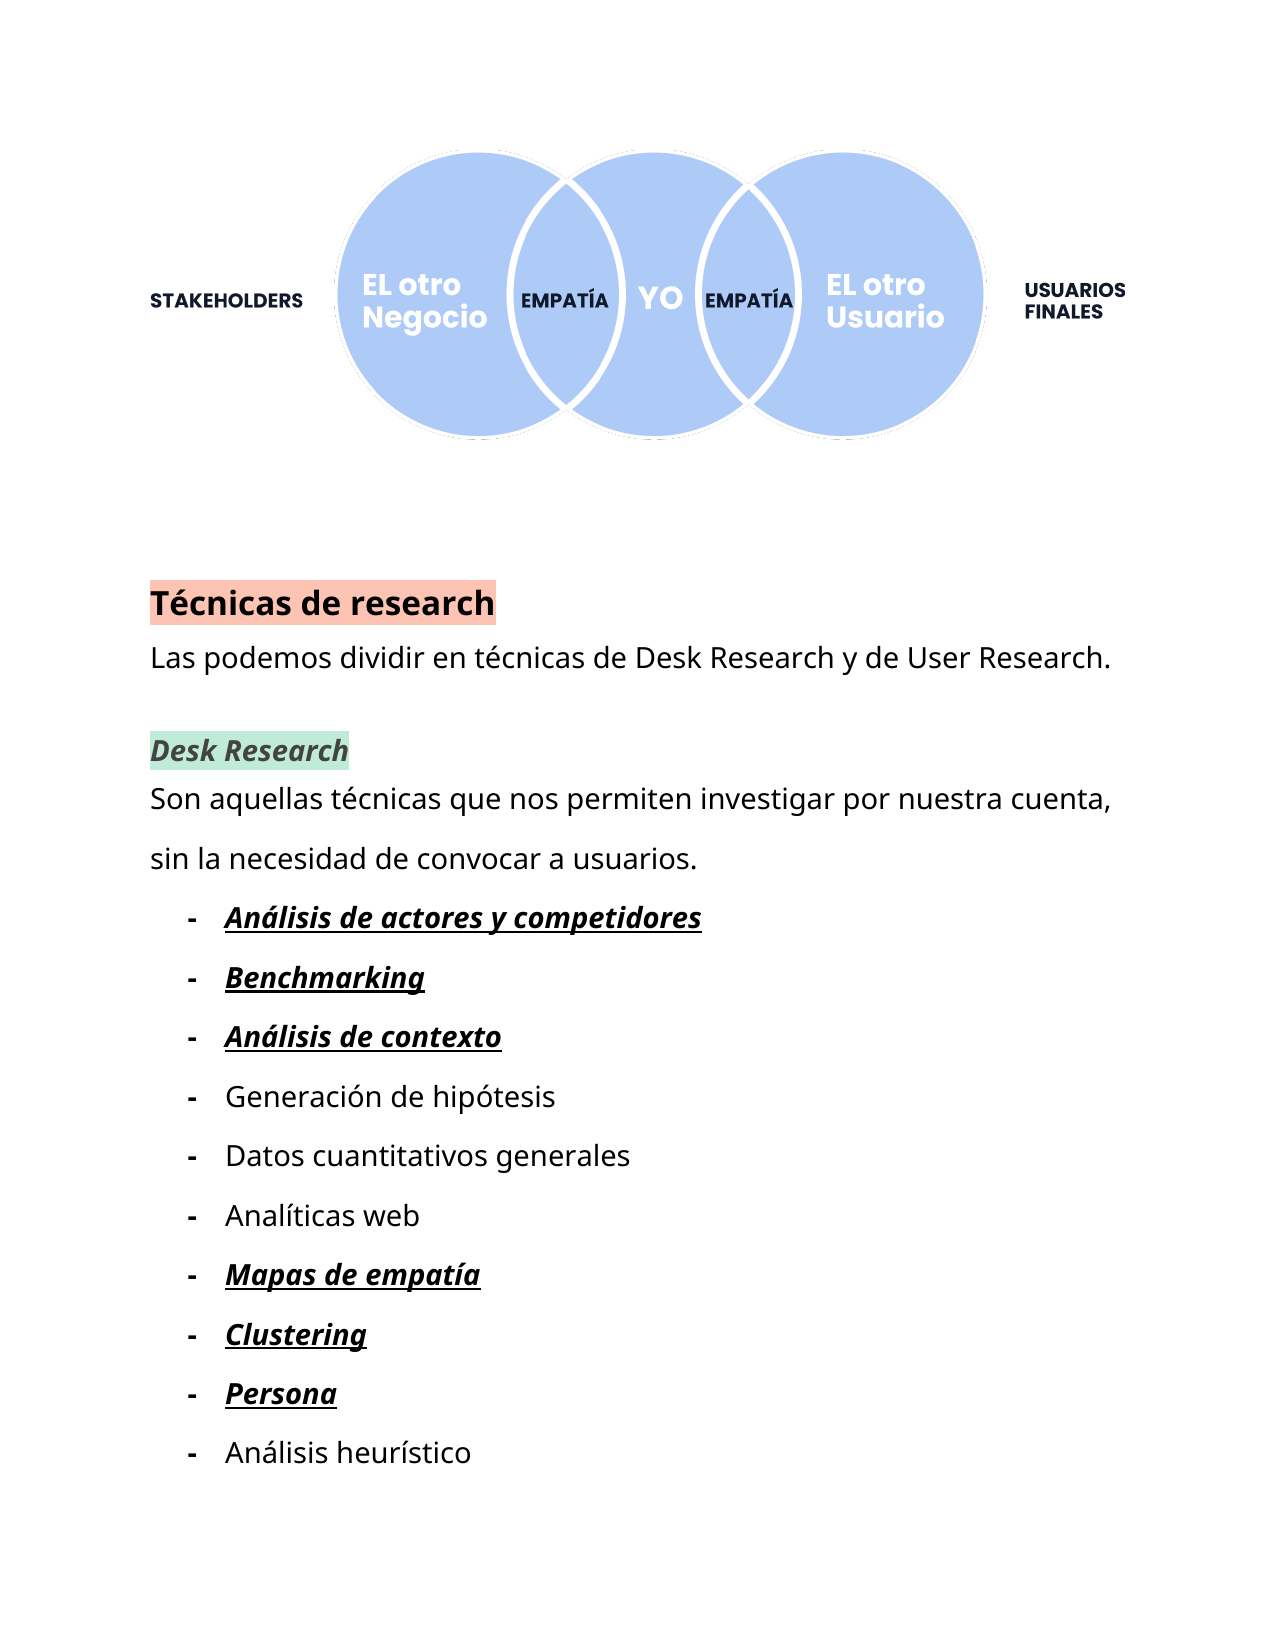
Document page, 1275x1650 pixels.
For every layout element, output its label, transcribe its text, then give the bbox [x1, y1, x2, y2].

picture [150, 150, 1125, 440]
subtitle Técnicas de research [496, 580, 1125, 625]
list Benchmarking [187, 957, 1125, 997]
text Son aquellas técnicas que nos permiten investigar por nuestra cuenta, sin la necesidad de convocar a usuarios. [150, 778, 1125, 878]
list Datos cuantitativos generales [187, 1135, 1125, 1175]
list Generación de hipótesis [187, 1076, 1125, 1116]
list Clustering [187, 1314, 1125, 1353]
text Las podemos dividir en técnicas de Desk Research y de User Research. [150, 638, 1125, 677]
list Análisis de actores y competidores [187, 897, 1125, 937]
list Persona [187, 1373, 1125, 1413]
list Análisis de contexto [187, 1016, 1125, 1056]
list Análisis heurístico [187, 1433, 1125, 1472]
list Analíticas web [187, 1195, 1125, 1234]
list Mapas de empatía [187, 1254, 1125, 1294]
subtitle Desk Research [349, 731, 1125, 770]
